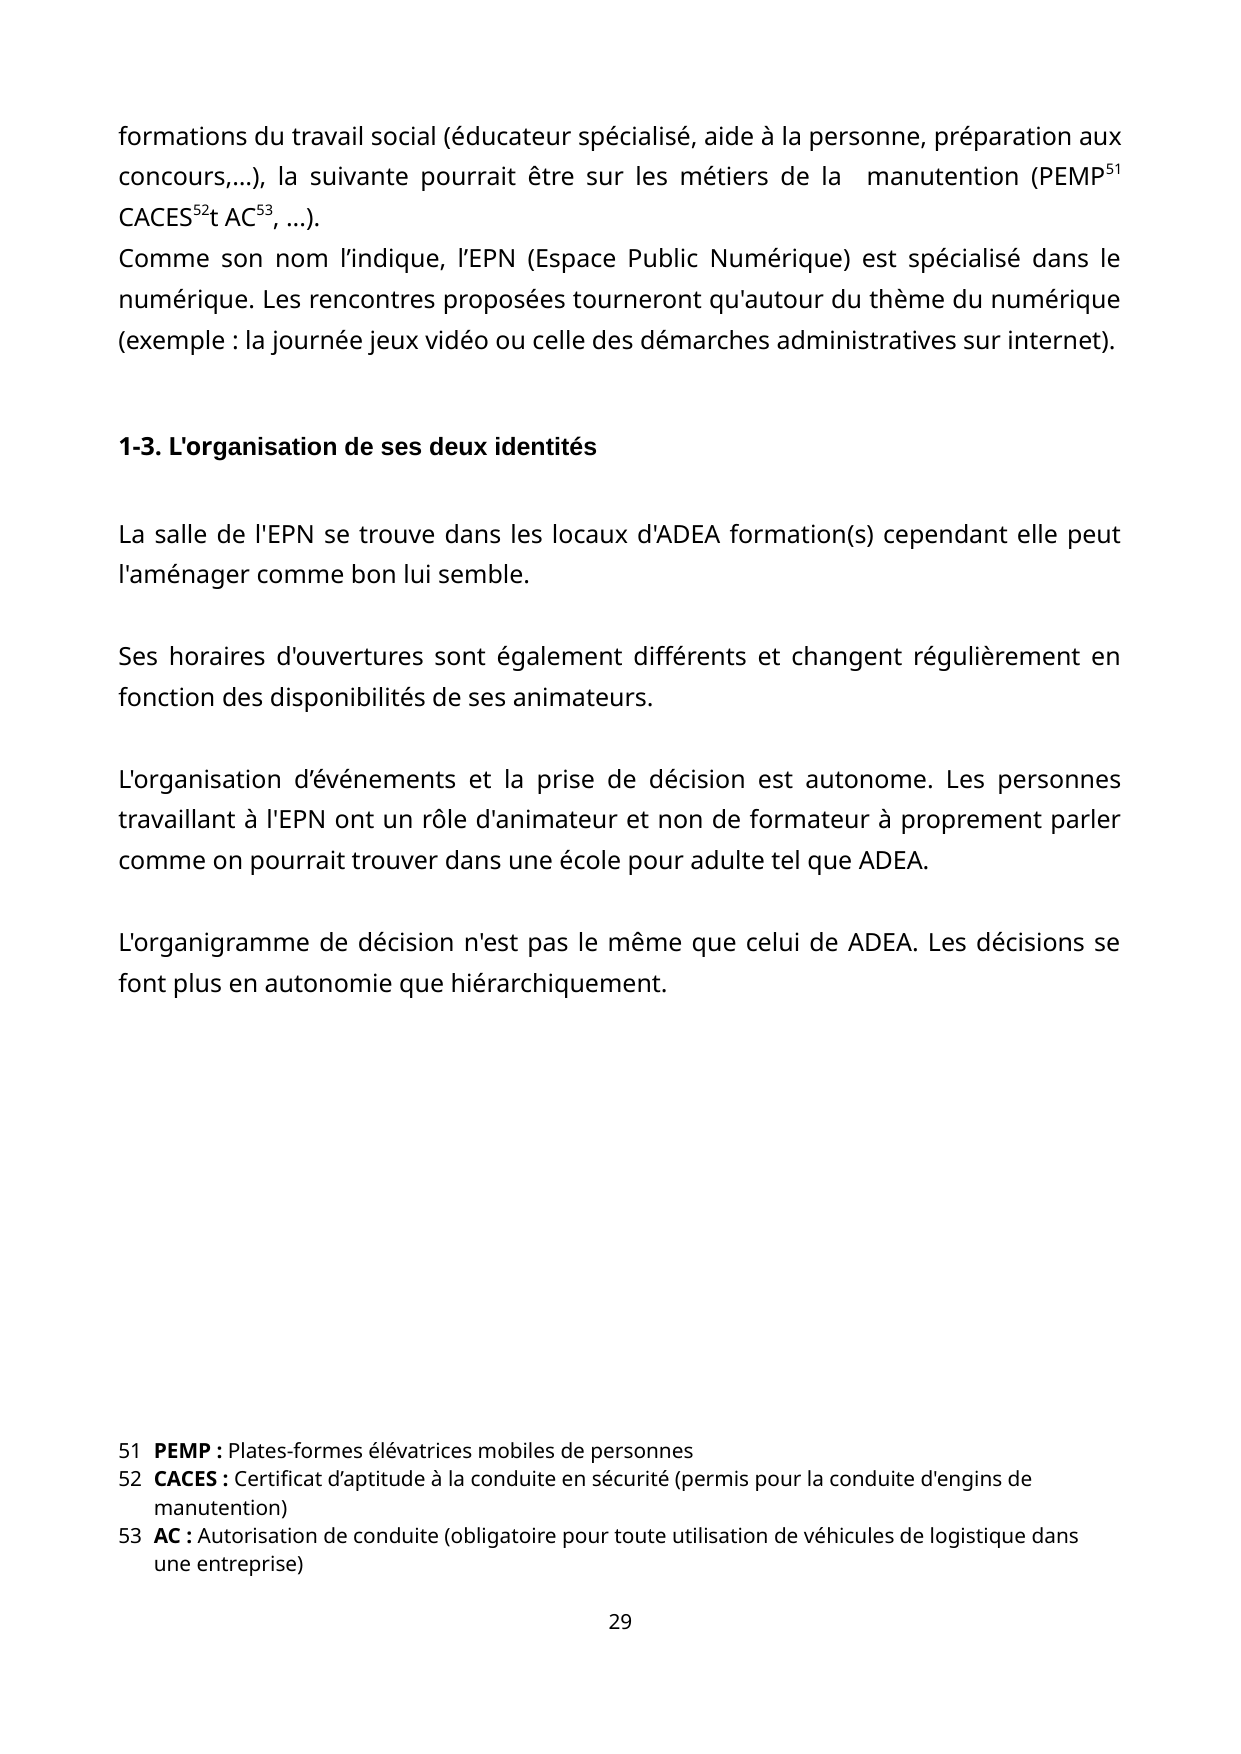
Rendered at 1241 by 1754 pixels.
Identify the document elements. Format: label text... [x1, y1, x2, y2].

text L'organisation d’événements et la prise de décision est autonome. Les personnes travaillant à l'EPN ont un rôle d'animateur et non de formateur à proprement parler comme on pourrait trouver dans une école pour adulte tel que ADEA. [118, 761, 1122, 877]
text CACES : Certificat d’aptitude à la conduite en sécurité (permis pour la conduite d'engins de manutention) [118, 1464, 1122, 1521]
text AC : Autorisation de conduite (obligatoire pour toute utilisation de véhicules de logistique dans une entreprise) [118, 1521, 1122, 1578]
text Comme son nom l’indique, l’EPN (Espace Public Numérique) est spécialisé dans le numérique. Les rencontres proposées tourneront qu'autour du thème du numérique (exemple : la journée jeux vidéo ou celle des démarches administratives sur internet). [118, 241, 1122, 356]
subtitle 1-3. L'organisation de ses deux identités [118, 429, 1122, 463]
text PEMP : Plates-formes élévatrices mobiles de personnes [118, 1436, 1122, 1464]
text formations du travail social (éducateur spécialisé, aide à la personne, préparation aux concours,…), la suivante pourrait être sur les métiers de la manutention (PEMP CACESt AC, ...). [118, 118, 1122, 234]
text La salle de l'EPN se trouve dans les locaux d'ADEA formation(s) cependant elle peut l'aménager comme bon lui semble. [118, 516, 1122, 591]
text L'organigramme de décision n'est pas le même que celui de ADEA. Les décisions se font plus en autonomie que hiérarchiquement. [118, 925, 1122, 999]
text Ses horaires d'ouvertures sont également différents et changent régulièrement en fonction des disponibilités de ses animateurs. [118, 639, 1122, 714]
